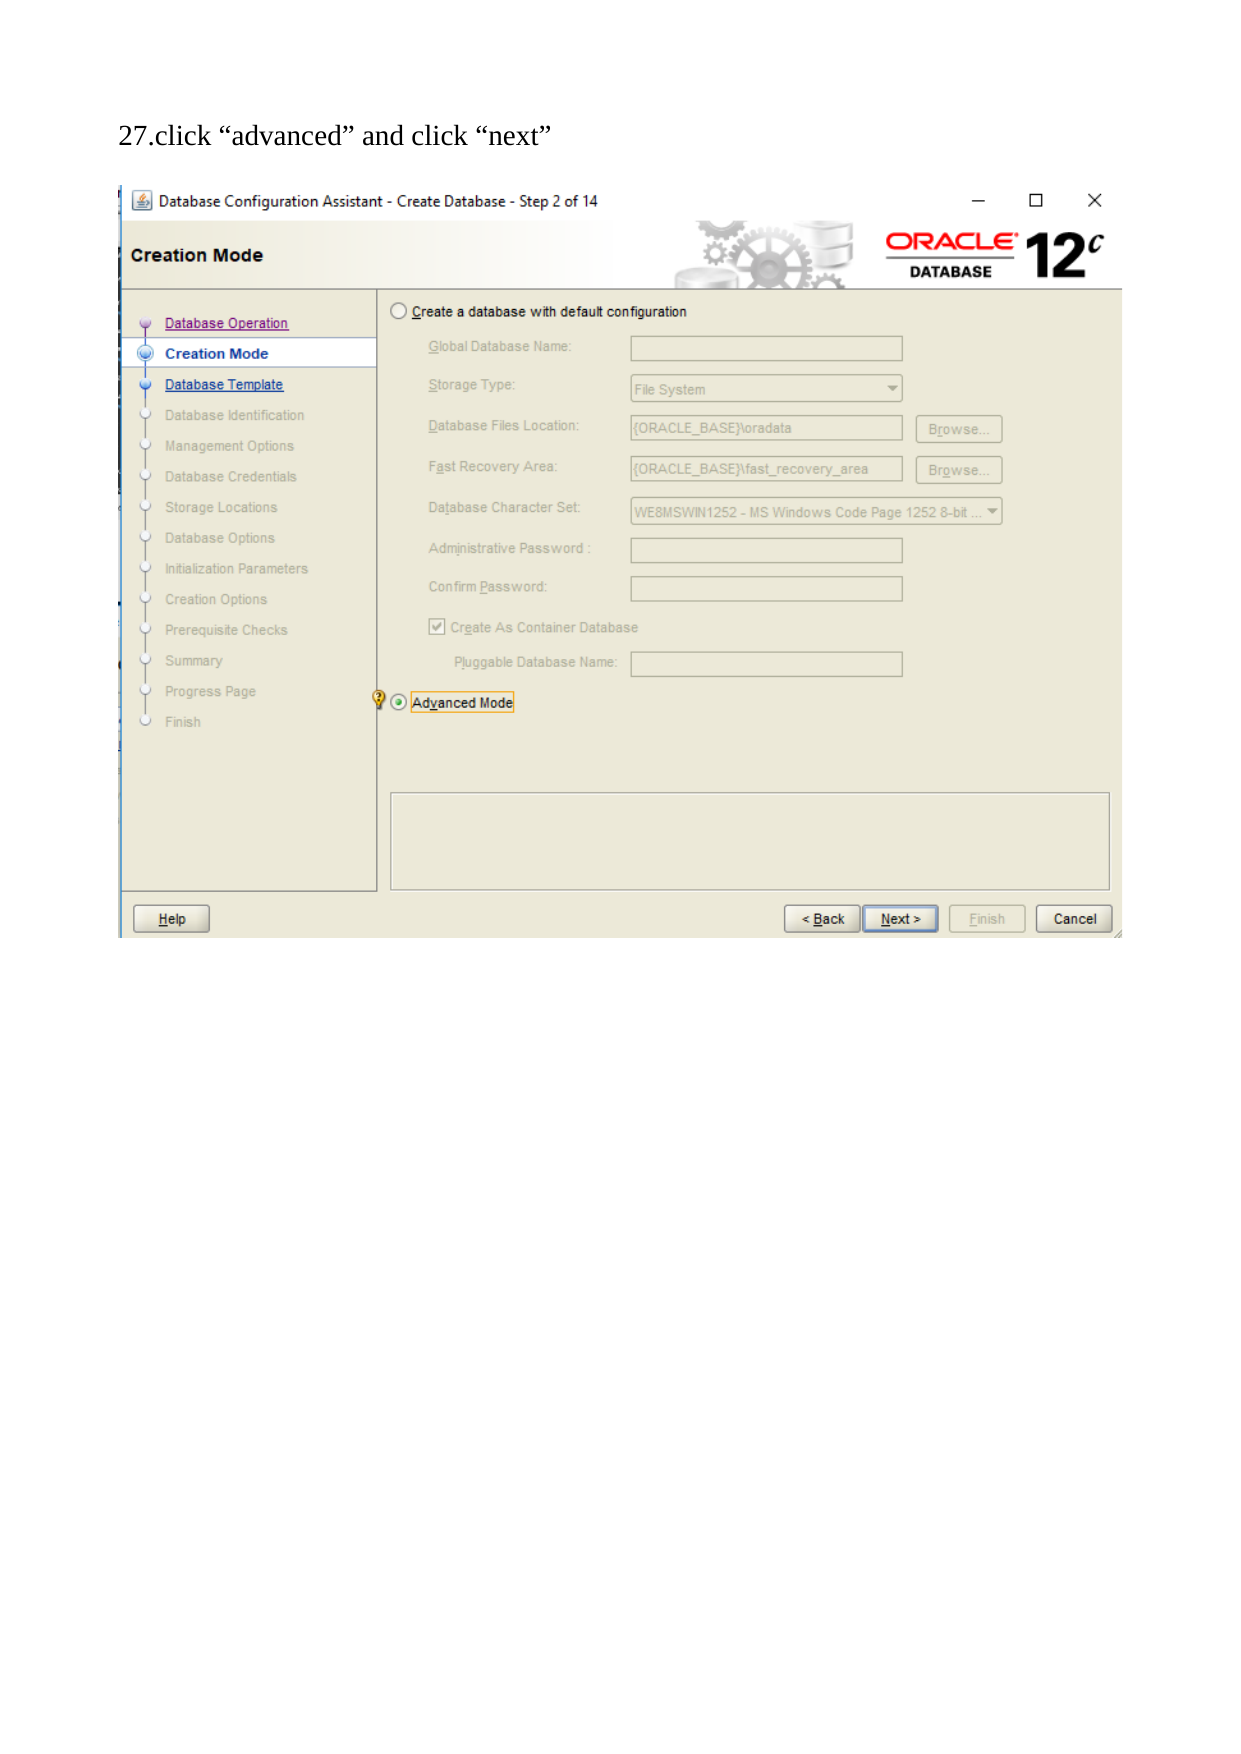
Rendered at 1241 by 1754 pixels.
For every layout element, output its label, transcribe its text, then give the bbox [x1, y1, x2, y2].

picture [118, 185, 1123, 938]
text 27.click “advanced” and click “next” [118, 118, 1122, 152]
